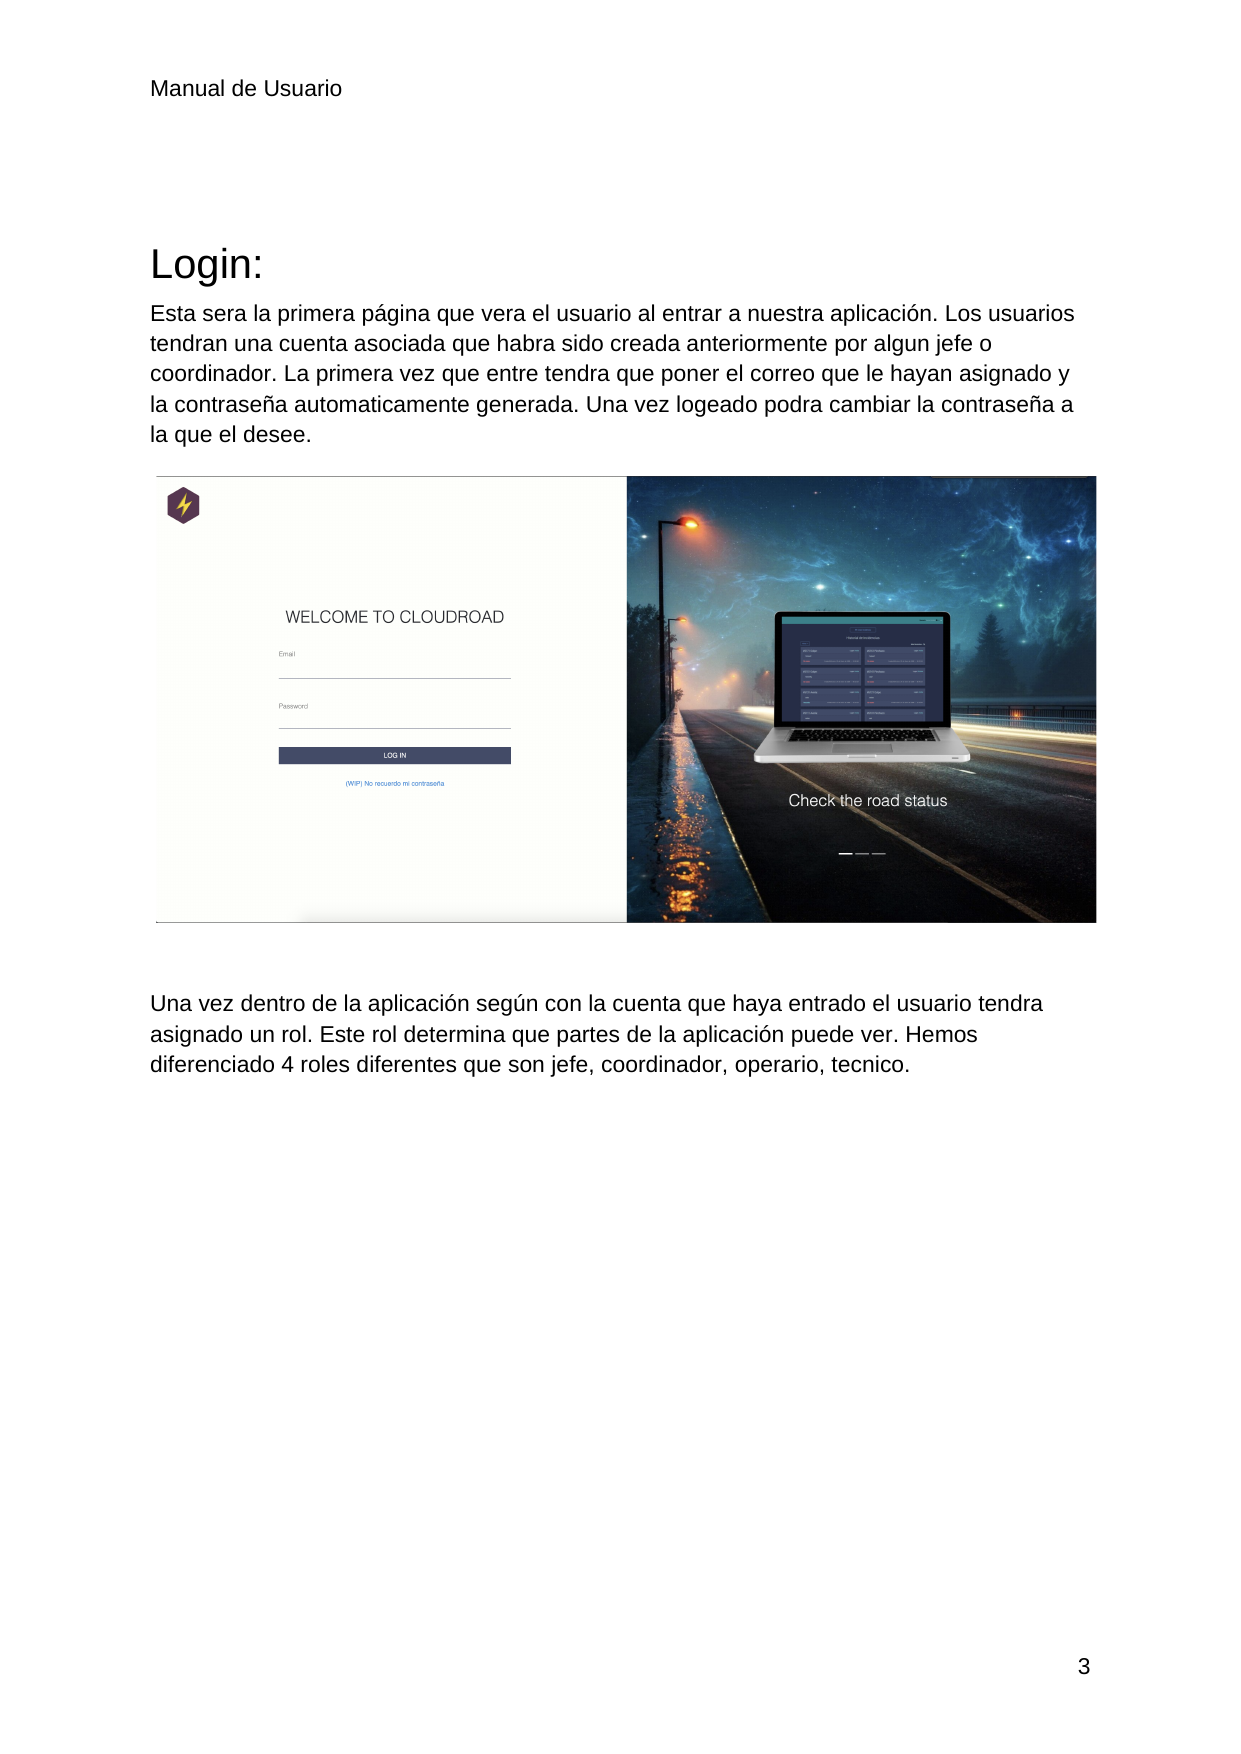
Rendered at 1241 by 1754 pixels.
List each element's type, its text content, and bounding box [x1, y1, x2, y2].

subtitle Login: [150, 239, 1090, 287]
text Una vez dentro de la aplicación según con la cuenta que haya entrado el usuario tendra asignado un rol. Este rol determina que partes de la aplicación puede ver. Hemos diferenciado 4 roles diferentes que son jefe, coordinador, operario, tecnico. [150, 990, 1090, 1077]
picture [156, 476, 1097, 923]
text Esta sera la primera página que vera el usuario al entrar a nuestra aplicación. Los usuarios tendran una cuenta asociada que habra sido creada anteriormente por algun jefe o coordinador. La primera vez que entre tendra que poner el correo que le hayan asignado y la contraseña automaticamente generada. Una vez logeado podra cambiar la contraseña a la que el desee. [150, 300, 1090, 447]
